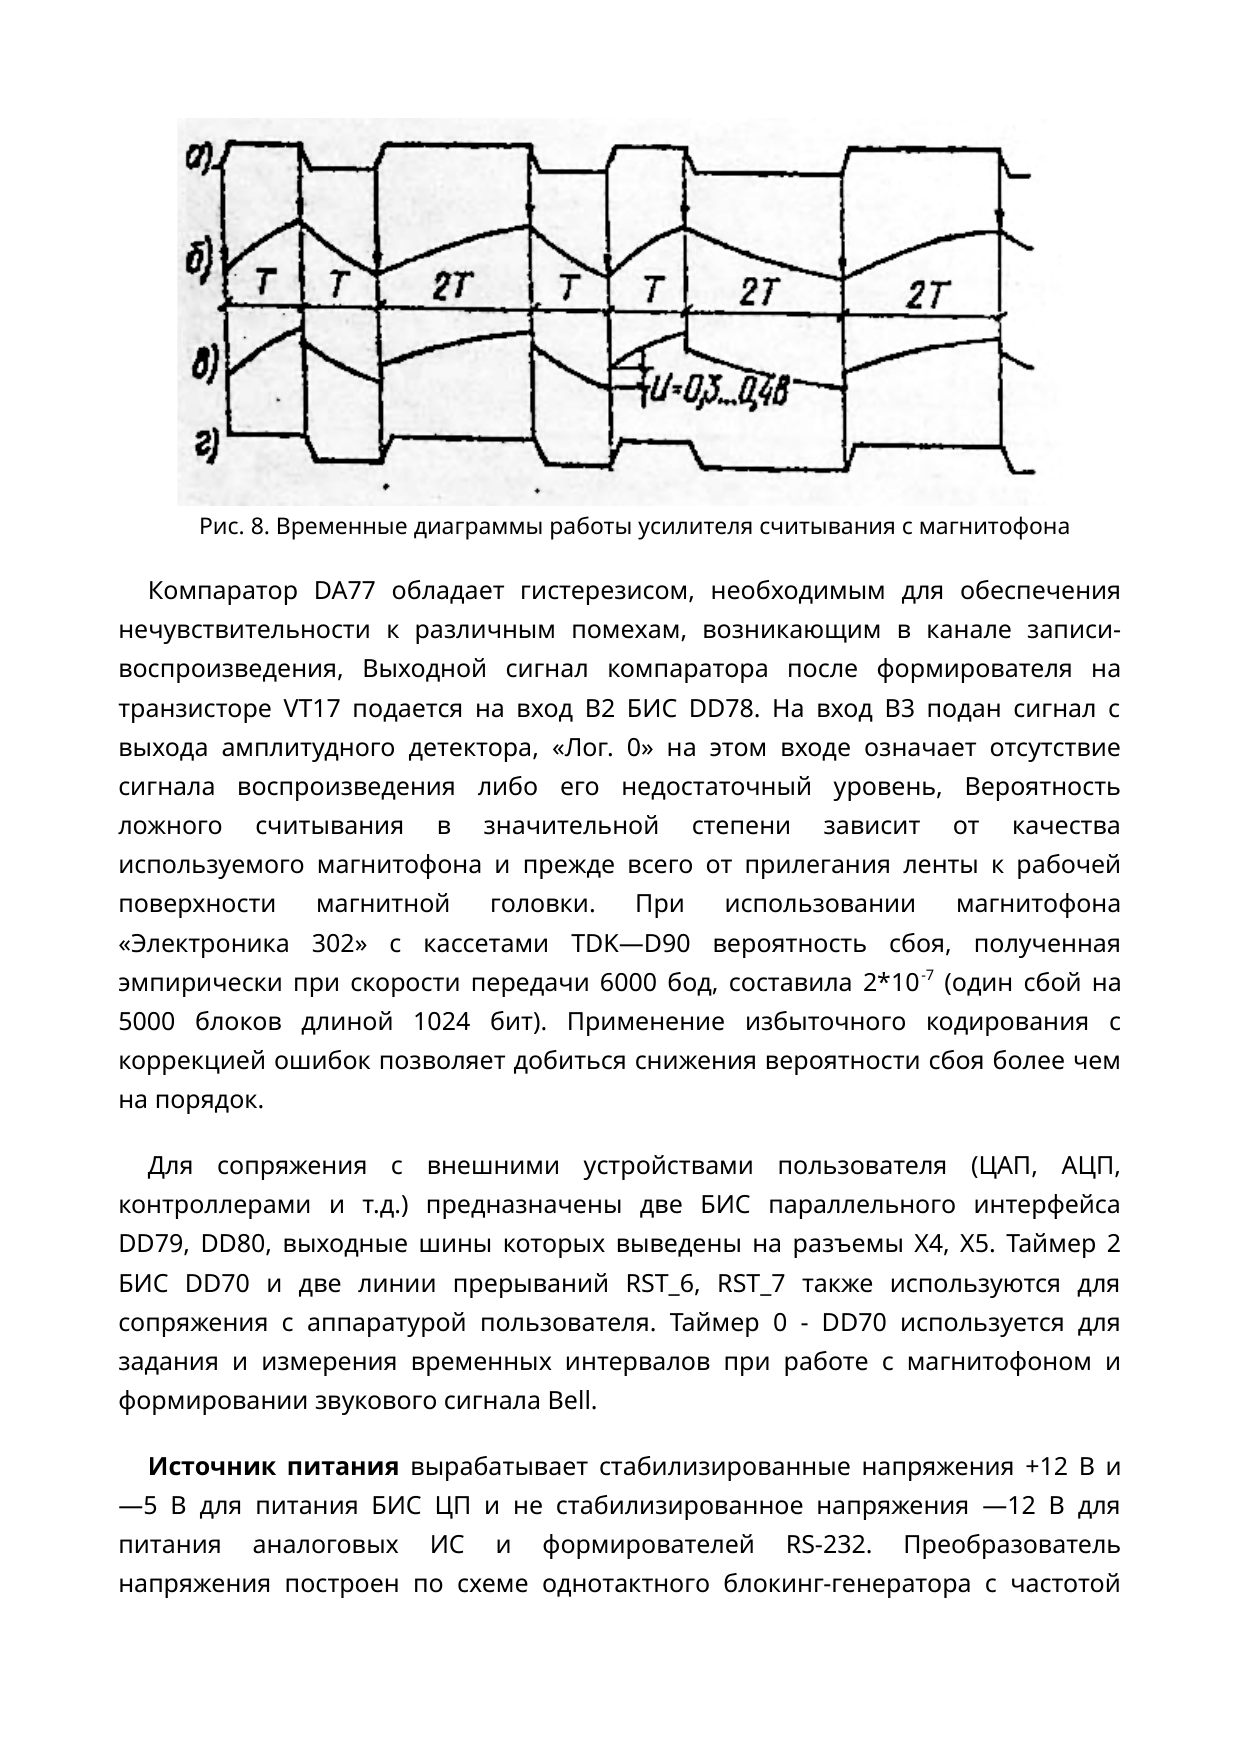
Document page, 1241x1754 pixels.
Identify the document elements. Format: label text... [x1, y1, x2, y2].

text Компаратор DA77 обладает гистерезисом, необходимым для обеспечения нечувствительности к различным помехам, возникающим в канале записи-воспроизведения, Выходной сигнал компаратора после формирователя на транзисторе VT17 подается на вход B2 БИС DD78. На вход B3 подан сигнал с выхода амплитудного детектора, «Лог. 0» на этом входе означает отсутствие сигнала воспроизведения либо его недостаточный уровень, Вероятность ложного считывания в значительной степени зависит от качества используемого магнитофона и прежде всего от прилегания ленты к рабочей поверхности магнитной головки. При использовании магнитофона «Электроника 302» с кассетами TDK—D90 вероятность сбоя, полученная эмпирически при скорости передачи 6000 бод, составила 2*10-7 (один сбой на 5000 блоков длиной 1024 бит). Применение избыточного кодирования с коррекцией ошибок позволяет добиться снижения вероятности сбоя более чем на порядок. [118, 573, 1122, 1116]
picture [177, 118, 1064, 506]
text Рис. 8. Временные диаграммы работы усилителя считывания с магнитофона [118, 118, 1122, 542]
text Для сопряжения с внешними устройствами пользователя (ЦАП, АЦП, контроллерами и т.д.) предназначены две БИС параллельного интерфейса DD79, DD80, выходные шины которых выведены на разъемы X4, X5. Таймер 2 БИС DD70 и две линии прерываний RST_6, RST_7 также используются для сопряжения с аппаратурой пользователя. Таймер 0 - DD70 используется для задания и измерения временных интервалов при работе с магнитофоном и формировании звукового сигнала Bell. [118, 1148, 1122, 1417]
text Источник питания вырабатывает стабилизированные напряжения +12 В и —5 В для питания БИС ЦП и не стабилизированное напряжения —12 В для питания аналоговых ИС и формирователей RS-232. Преобразователь напряжения построен по схеме однотактного блокинг-генератора с частотой [118, 1448, 1122, 1600]
